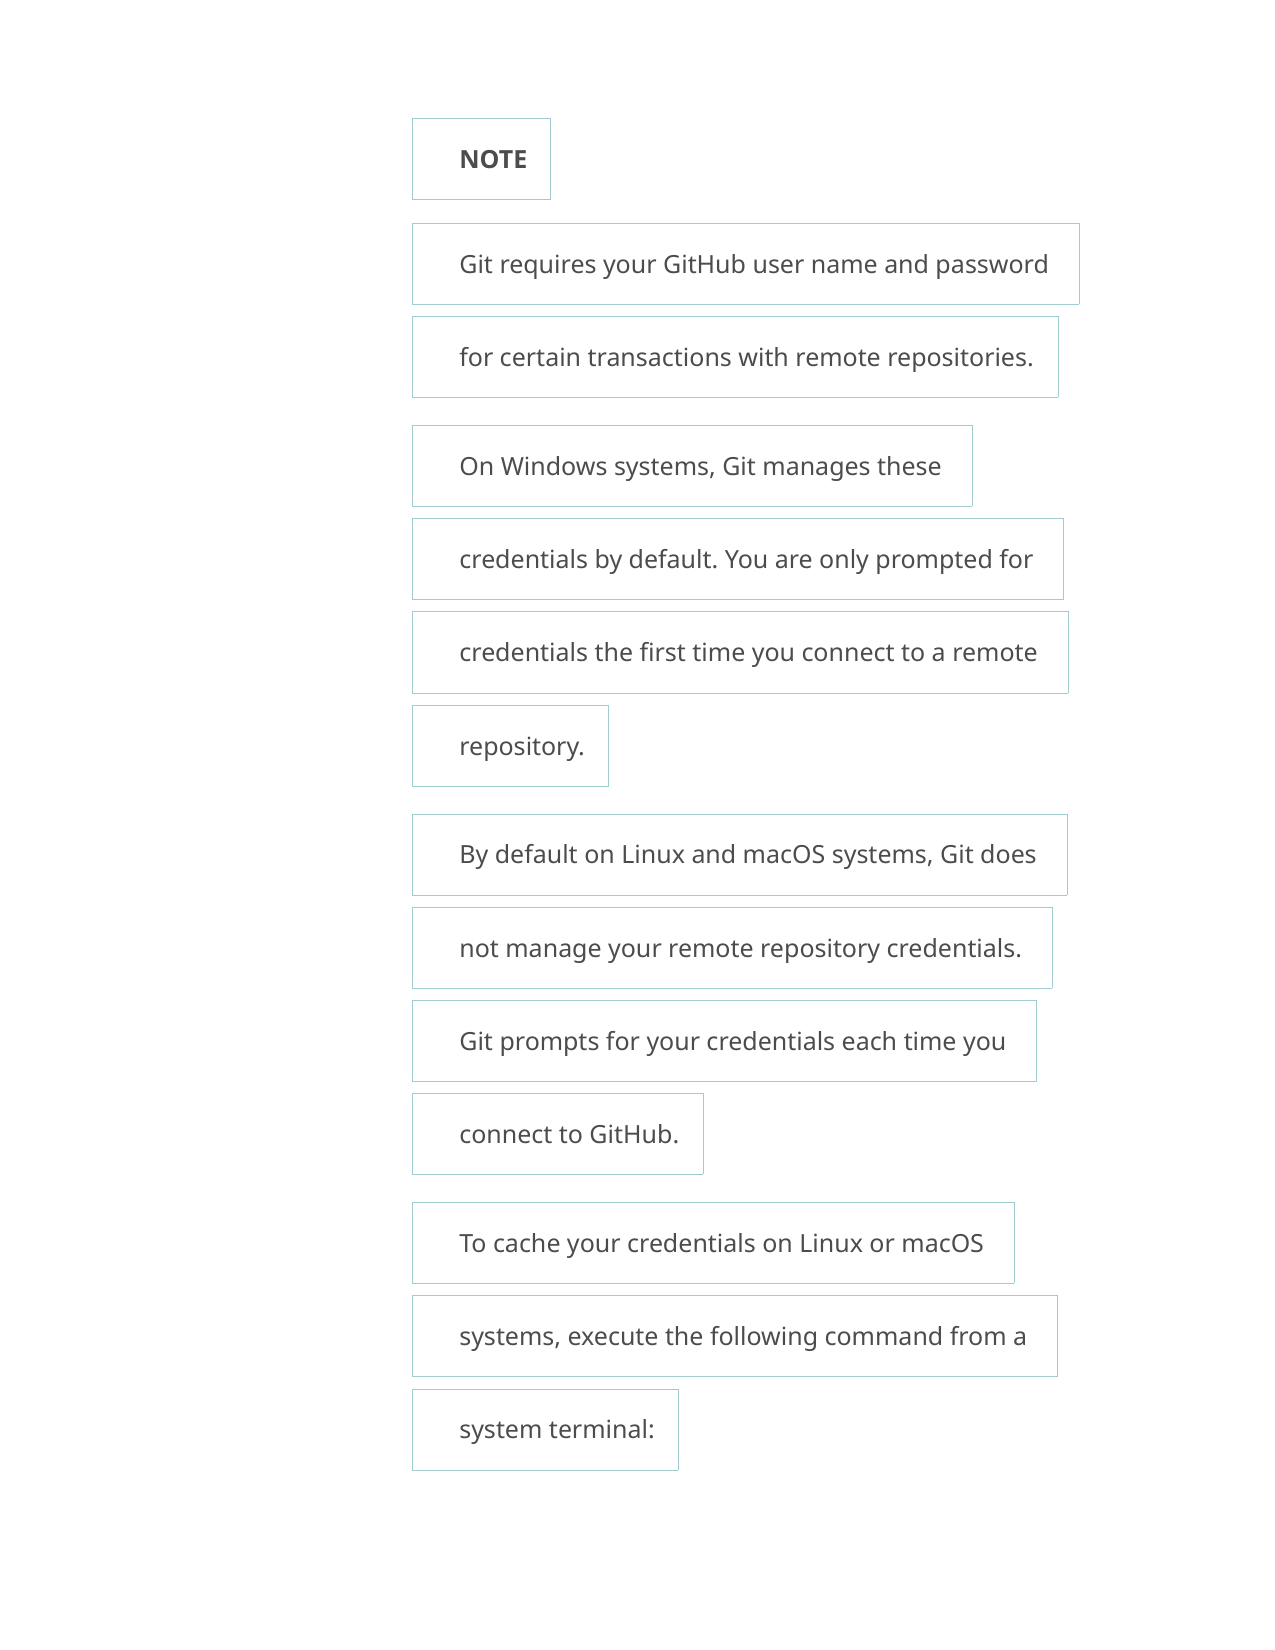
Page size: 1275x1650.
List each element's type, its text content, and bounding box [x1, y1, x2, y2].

list By default on Linux and macOS systems, Git does not manage your remote repository credentials. Git prompts for your credentials each time you connect to GitHub. [374, 813, 1082, 1174]
subtitle [374, 118, 412, 199]
subtitle NOTE [413, 119, 550, 199]
list To cache your credentials on Linux or macOS systems, execute the following command from a system terminal: [374, 1202, 1082, 1470]
subtitle [551, 118, 1082, 199]
list Git requires your GitHub user name and password for certain transactions with remote repositories. [374, 223, 1082, 397]
list On Windows systems, Git manages these credentials by default. You are only prompted for credentials the first time you connect to a remote repository. [374, 425, 1082, 786]
